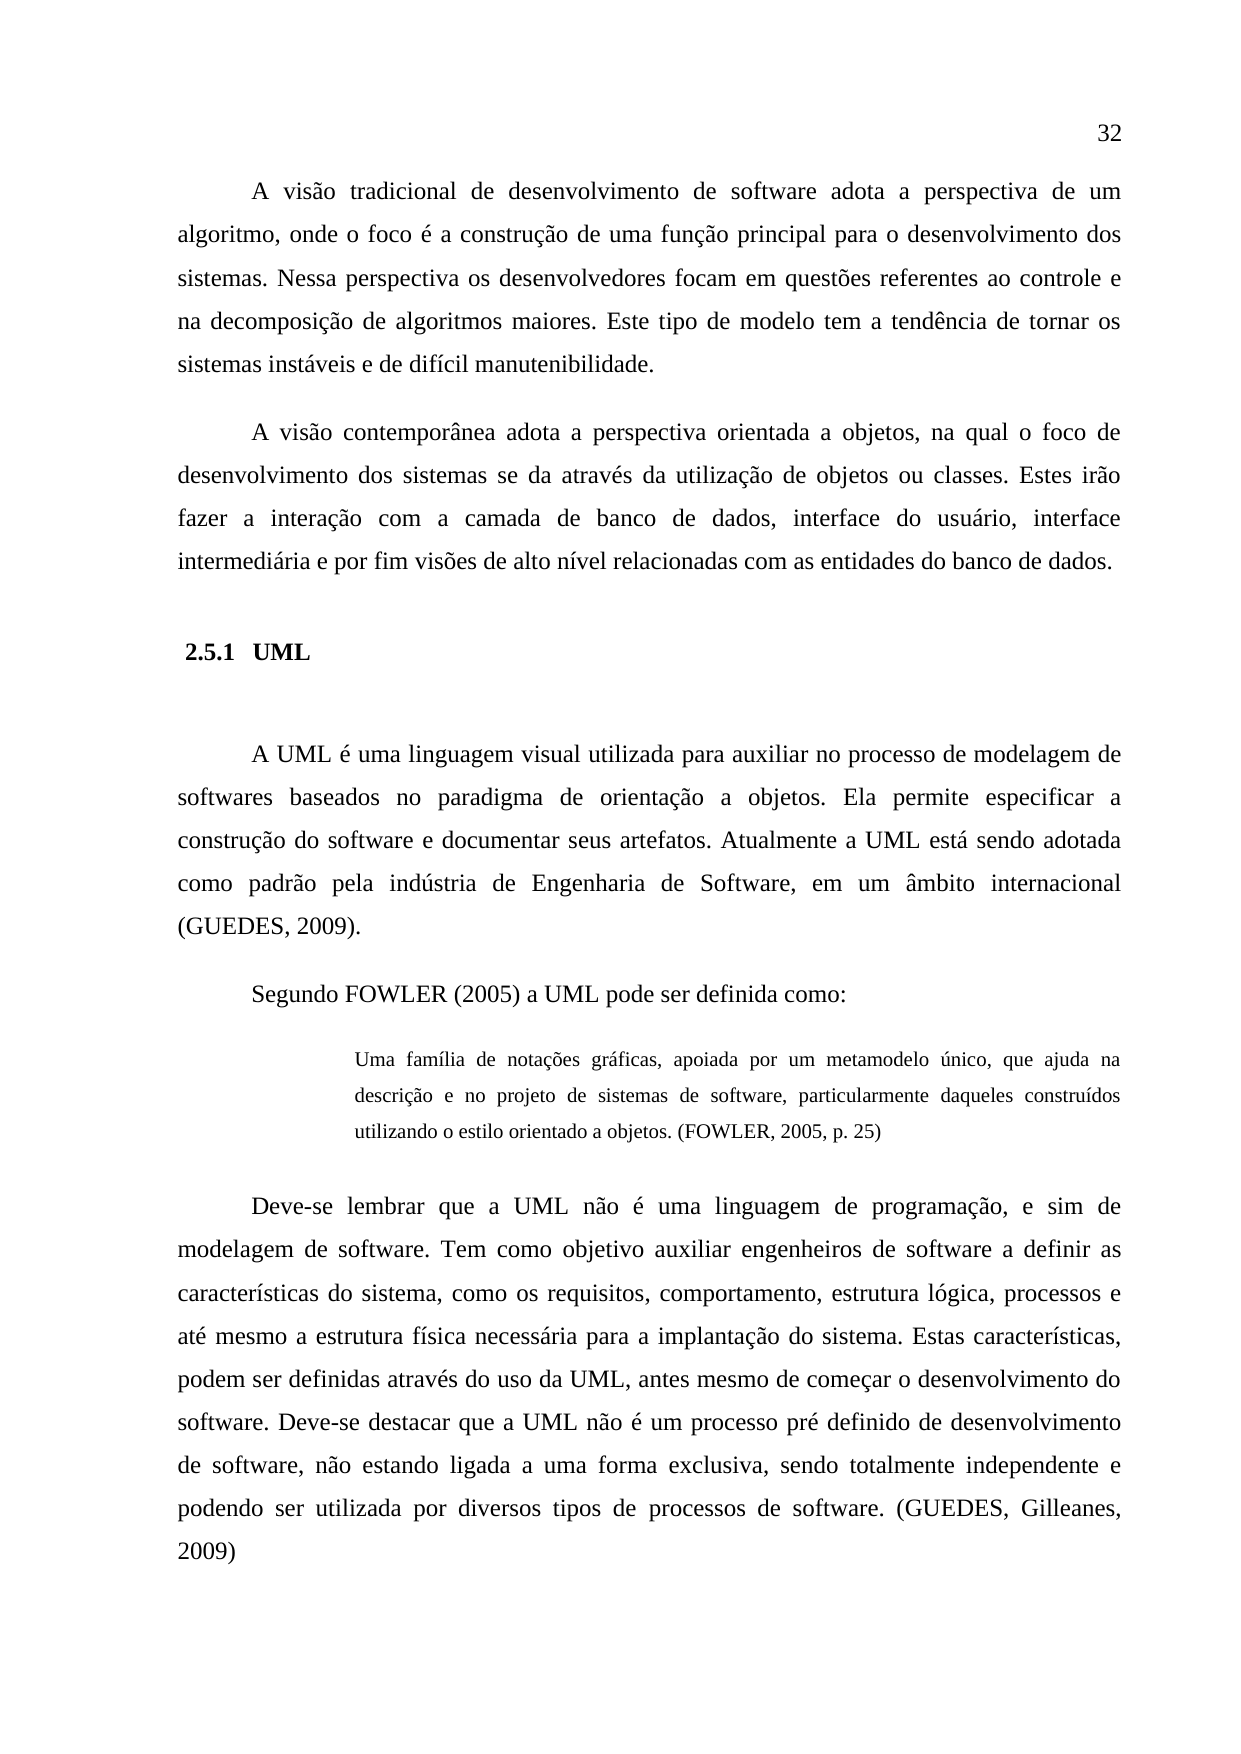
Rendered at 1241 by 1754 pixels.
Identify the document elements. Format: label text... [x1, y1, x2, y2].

text Uma família de notações gráficas, apoiada por um metamodelo único, que ajuda na descrição e no projeto de sistemas de software, particularmente daqueles construídos utilizando o estilo orientado a objetos. (FOWLER, 2005, p. 25) [354, 1047, 1122, 1143]
text A visão contemporânea adota a perspectiva orientada a objetos, na qual o foco de desenvolvimento dos sistemas se da através da utilização de objetos ou classes. Estes irão fazer a interação com a camada de banco de dados, interface do usuário, interface intermediária e por fim visões de alto nível relacionadas com as entidades do banco de dados. [177, 417, 1122, 575]
text A UML é uma linguagem visual utilizada para auxiliar no processo de modelagem de softwares baseados no paradigma de orientação a objetos. Ela permite especificar a construção do software e documentar seus artefatos. Atualmente a UML está sendo adotada como padrão pela indústria de Engenharia de Software, em um âmbito internacional (GUEDES, 2009). [177, 739, 1122, 940]
text Deve-se lembrar que a UML não é uma linguagem de programação, e sim de modelagem de software. Tem como objetivo auxiliar engenheiros de software a definir as características do sistema, como os requisitos, comportamento, estrutura lógica, processos e até mesmo a estrutura física necessária para a implantação do sistema. Estas características, podem ser definidas através do uso da UML, antes mesmo de começar o desenvolvimento do software. Deve-se destacar que a UML não é um processo pré definido de desenvolvimento de software, não estando ligada a uma forma exclusiva, sendo totalmente independente e podendo ser utilizada por diversos tipos de processos de software. (GUEDES, Gilleanes, 2009) [177, 1191, 1122, 1565]
text Segundo FOWLER (2005) a UML pode ser definida como: [177, 979, 1122, 1008]
text A visão tradicional de desenvolvimento de software adota a perspectiva de um algoritmo, onde o foco é a construção de uma função principal para o desenvolvimento dos sistemas. Nessa perspectiva os desenvolvedores focam em questões referentes ao controle e na decomposição de algoritmos maiores. Este tipo de modelo tem a tendência de tornar os sistemas instáveis e de difícil manutenibilidade. [177, 176, 1122, 378]
list UML [185, 637, 1122, 666]
